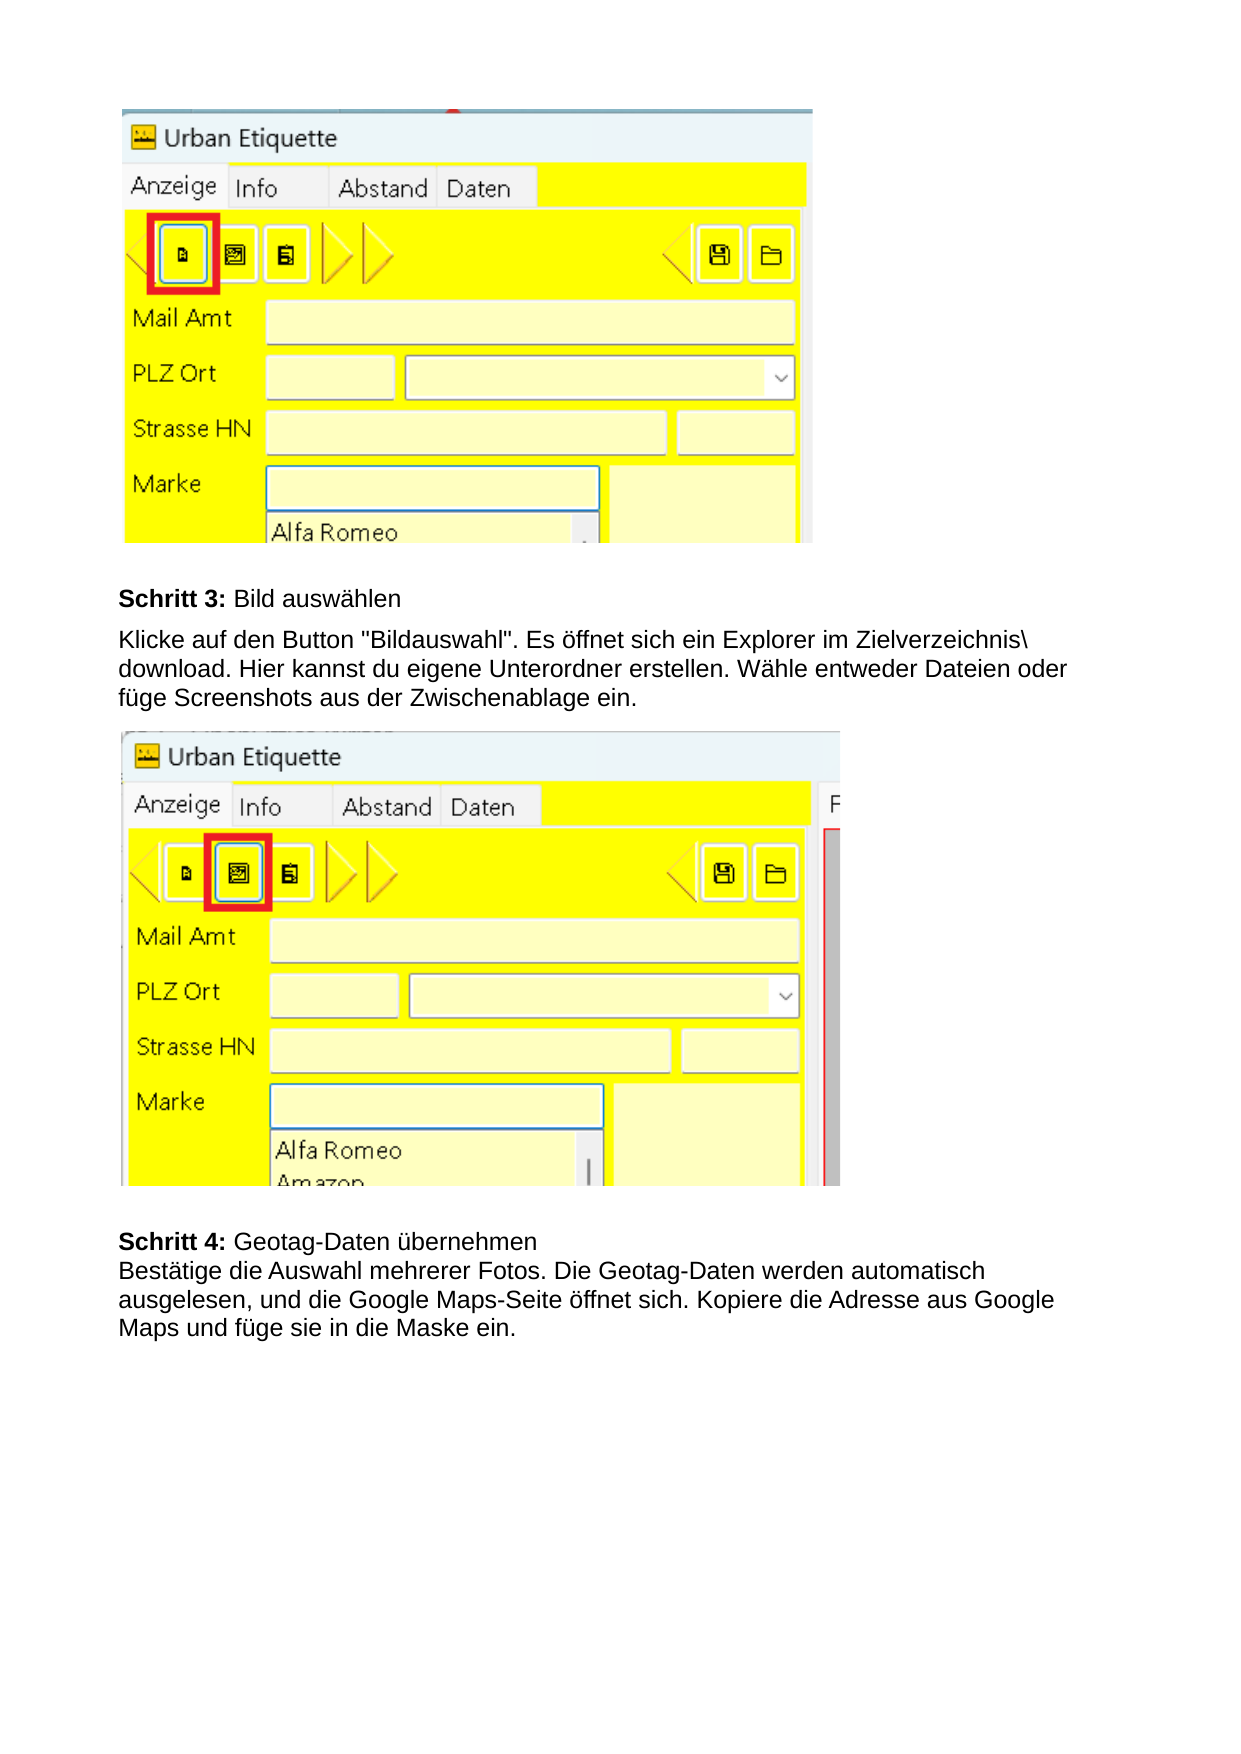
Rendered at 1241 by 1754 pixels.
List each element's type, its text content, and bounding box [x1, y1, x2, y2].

text Schritt 3: Bild auswählen [118, 584, 1122, 613]
text Schritt 4: Geotag-Daten übernehmen Bestätige die Auswahl mehrerer Fotos. Die Geotag-Daten werden automatisch ausgelesen, und die Google Maps-Seite öffnet sich. Kopiere die Adresse aus Google Maps und füge sie in die Maske ein. [118, 1227, 1122, 1342]
text Klicke auf den Button "Bildauswahl". Es öffnet sich ein Explorer im Zielverzeichnis\download. Hier kannst du eigene Unterordner erstellen. Wähle entweder Dateien oder füge Screenshots aus der Zwischenablage ein. [118, 625, 1122, 711]
